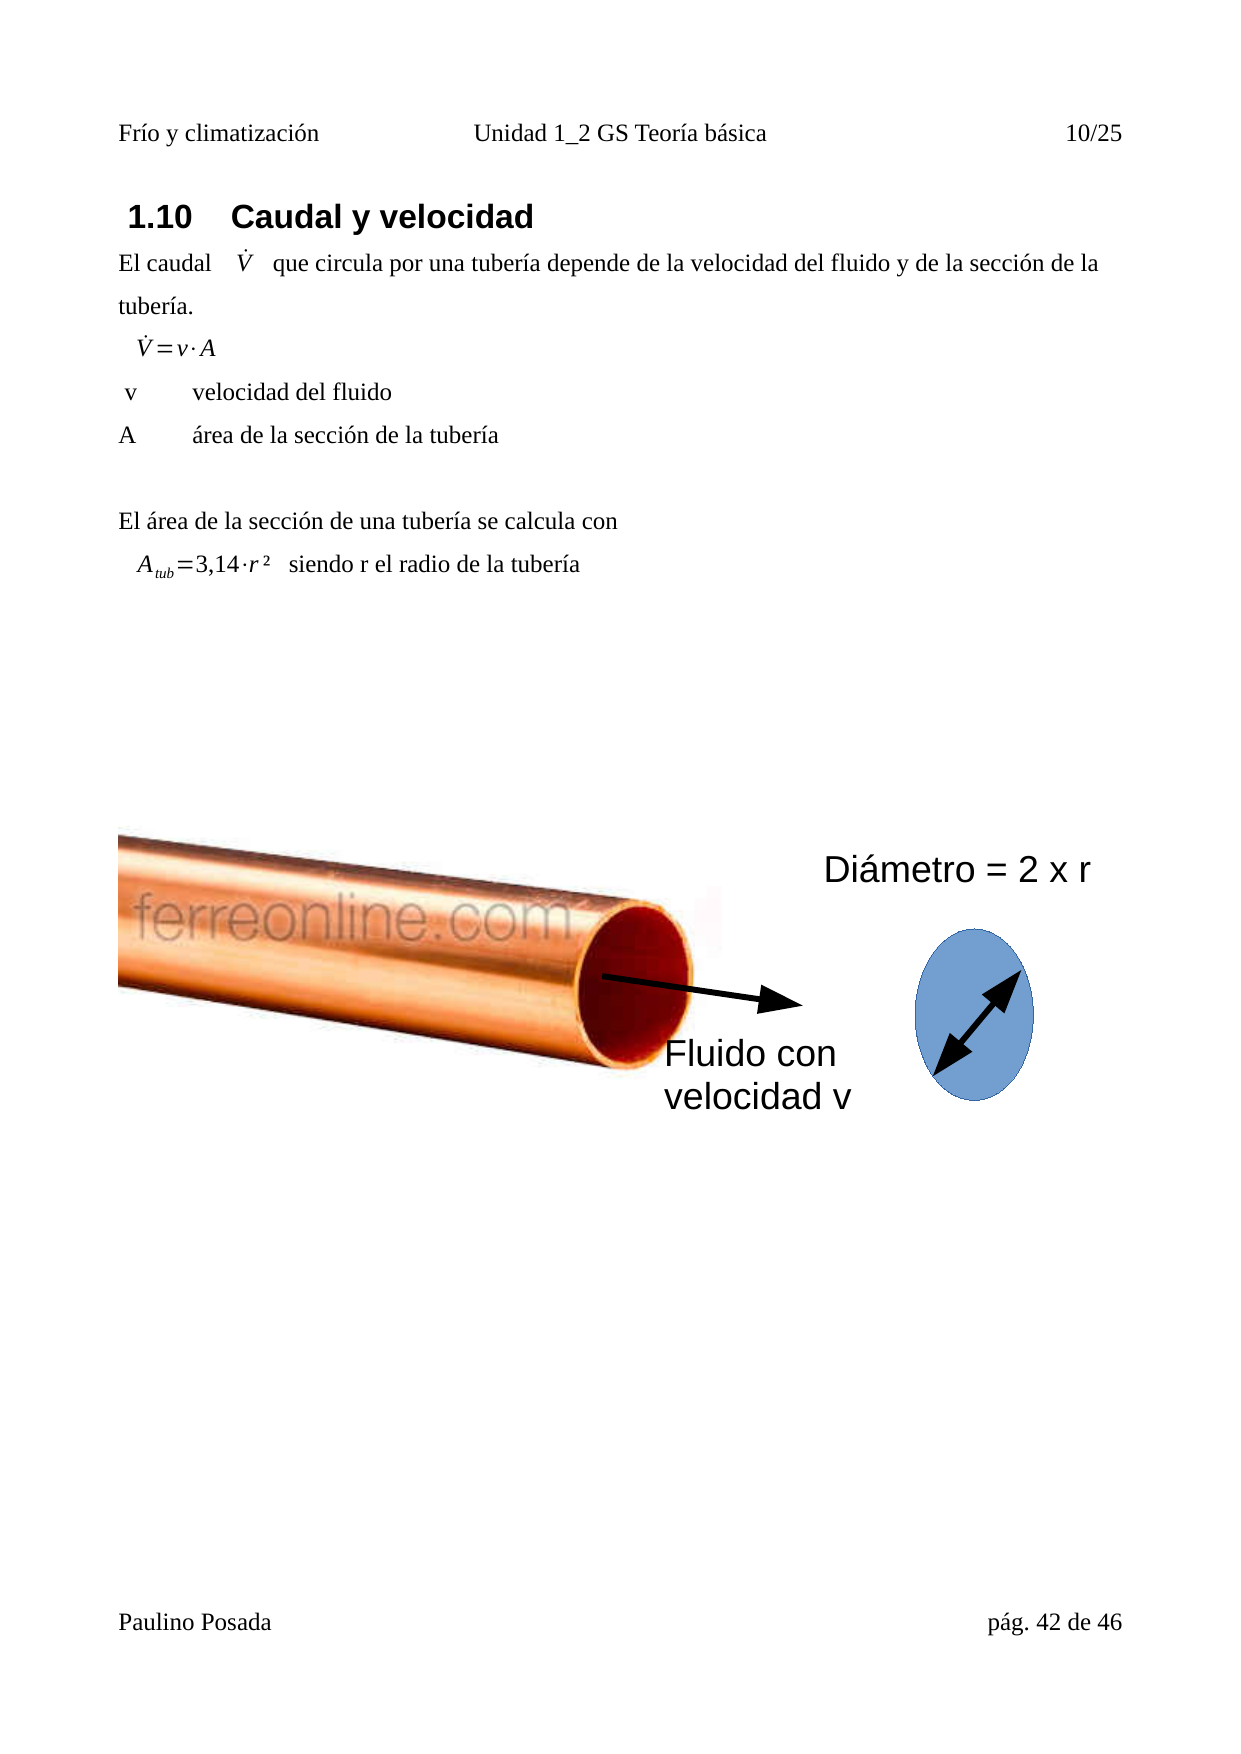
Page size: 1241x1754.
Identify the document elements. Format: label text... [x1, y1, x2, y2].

text El área de la sección de una tubería se calcula con [118, 506, 1122, 535]
text El caudal que circula por una tubería depende de la velocidad del fluido y de la sección de la tubería. [118, 248, 1122, 320]
text v velocidad del fluido [118, 377, 1122, 406]
picture [118, 814, 722, 1096]
picture [687, 1091, 697, 1096]
text A área de la sección de la tubería [118, 420, 1122, 449]
text siendo r el radio de la tubería [118, 549, 1122, 582]
subtitle Caudal y velocidad [118, 197, 1122, 236]
